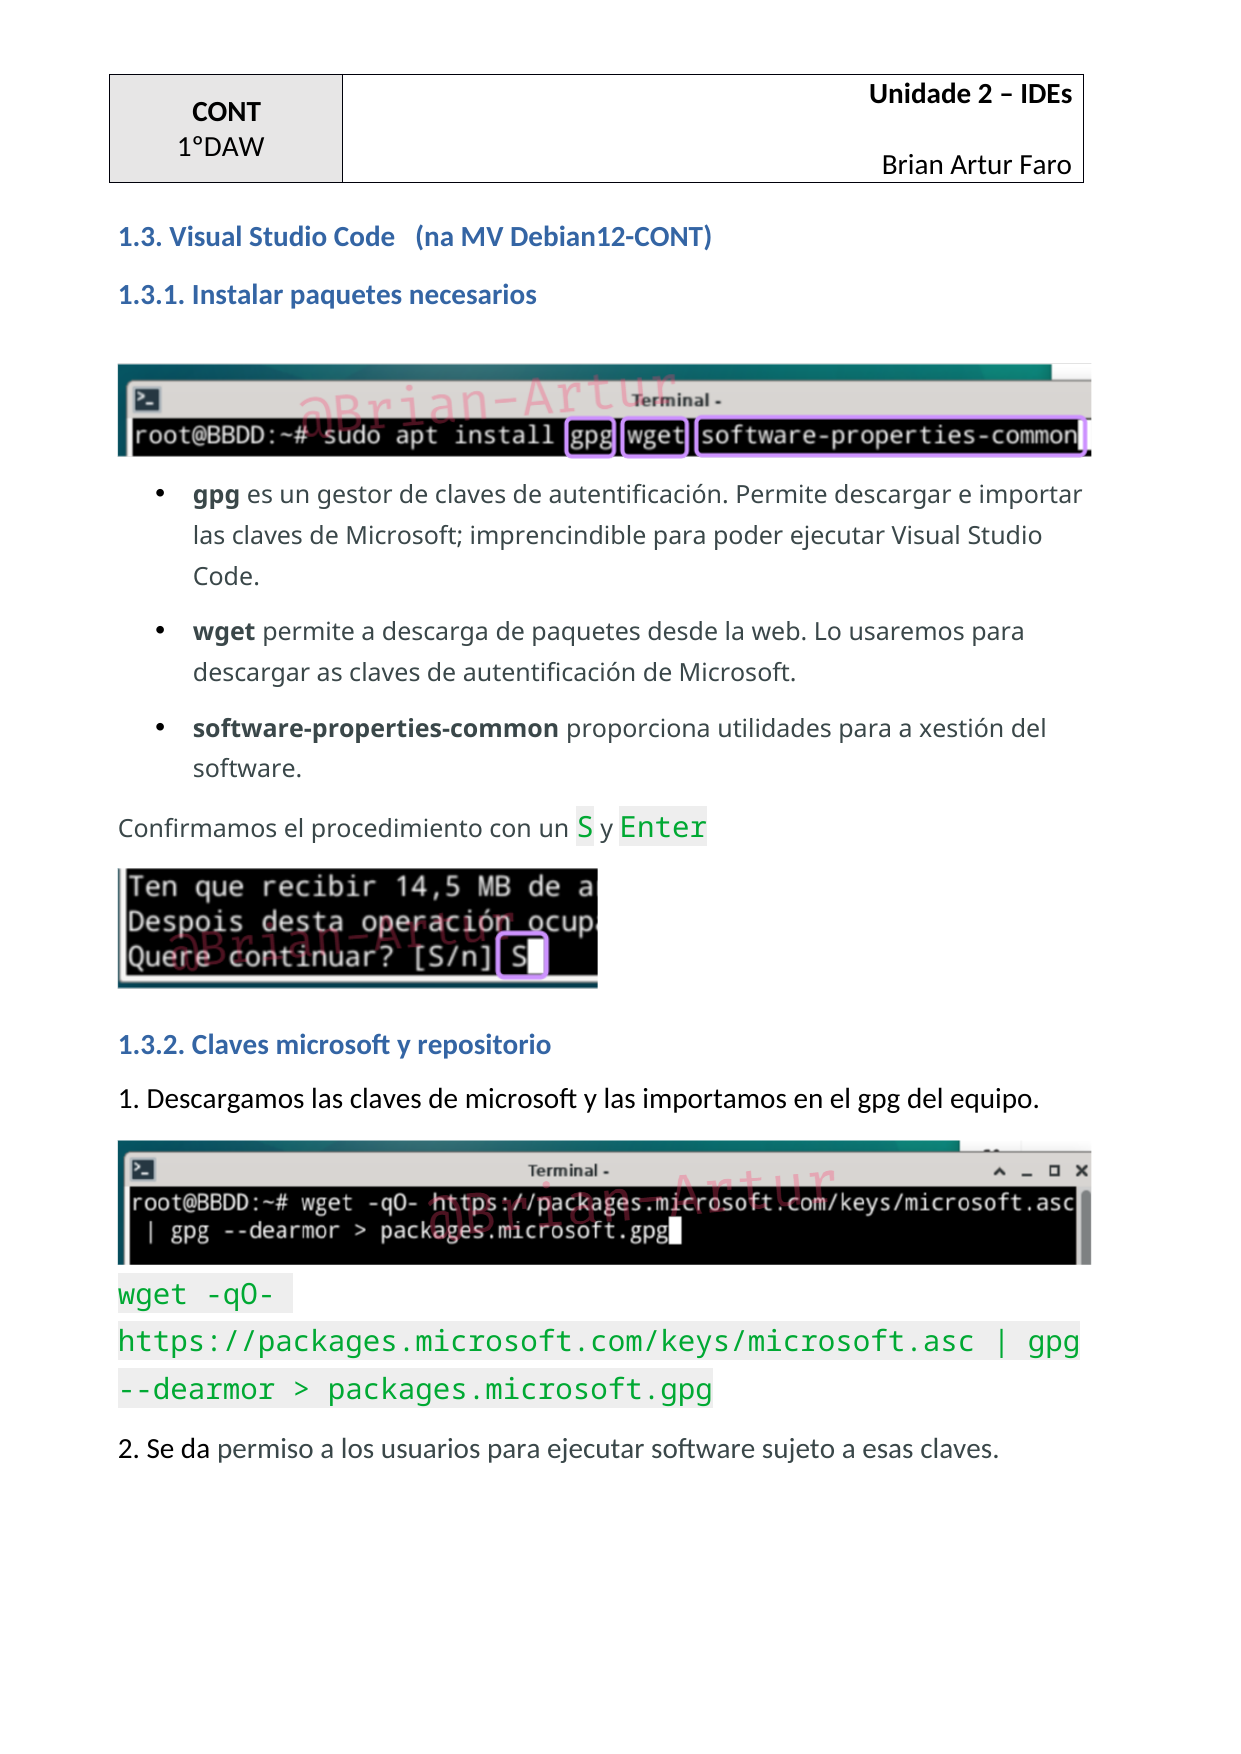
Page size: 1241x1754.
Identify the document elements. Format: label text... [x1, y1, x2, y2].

text wget -qO- https://packages.microsoft.com/keys/microsoft.asc | gpg --dearmor > packages.microsoft.gpg [118, 1265, 1092, 1408]
picture [117, 1137, 1092, 1265]
text 1.3.2. Claves microsoft y repositorio [118, 1026, 1092, 1062]
picture [117, 868, 598, 1001]
list wget permite a descarga de paquetes desde la web. Lo usaremos para descargar as claves de autentificación de Microsoft. [155, 614, 1092, 689]
text 1.3.1. Instalar paquetes necesarios [118, 276, 1092, 312]
list gpg es un gestor de claves de autentificación. Permite descargar e importar las claves de Microsoft; imprencindible para poder ejecutar Visual Studio Code. [155, 477, 1092, 593]
text Confirmamos el procedimiento con un S y Enter [118, 806, 1092, 846]
text 1. Descargamos las claves de microsoft y las importamos en el gpg del equipo. [118, 1080, 1092, 1115]
text 2. Se da permiso a los usuarios para ejecutar software sujeto a esas claves. [118, 1430, 1092, 1466]
list software-properties-common proporciona utilidades para a xestión del software. [155, 710, 1092, 785]
text 1.3. Visual Studio Code (na MV Debian12-CONT) [118, 218, 1092, 254]
picture [117, 333, 1092, 459]
